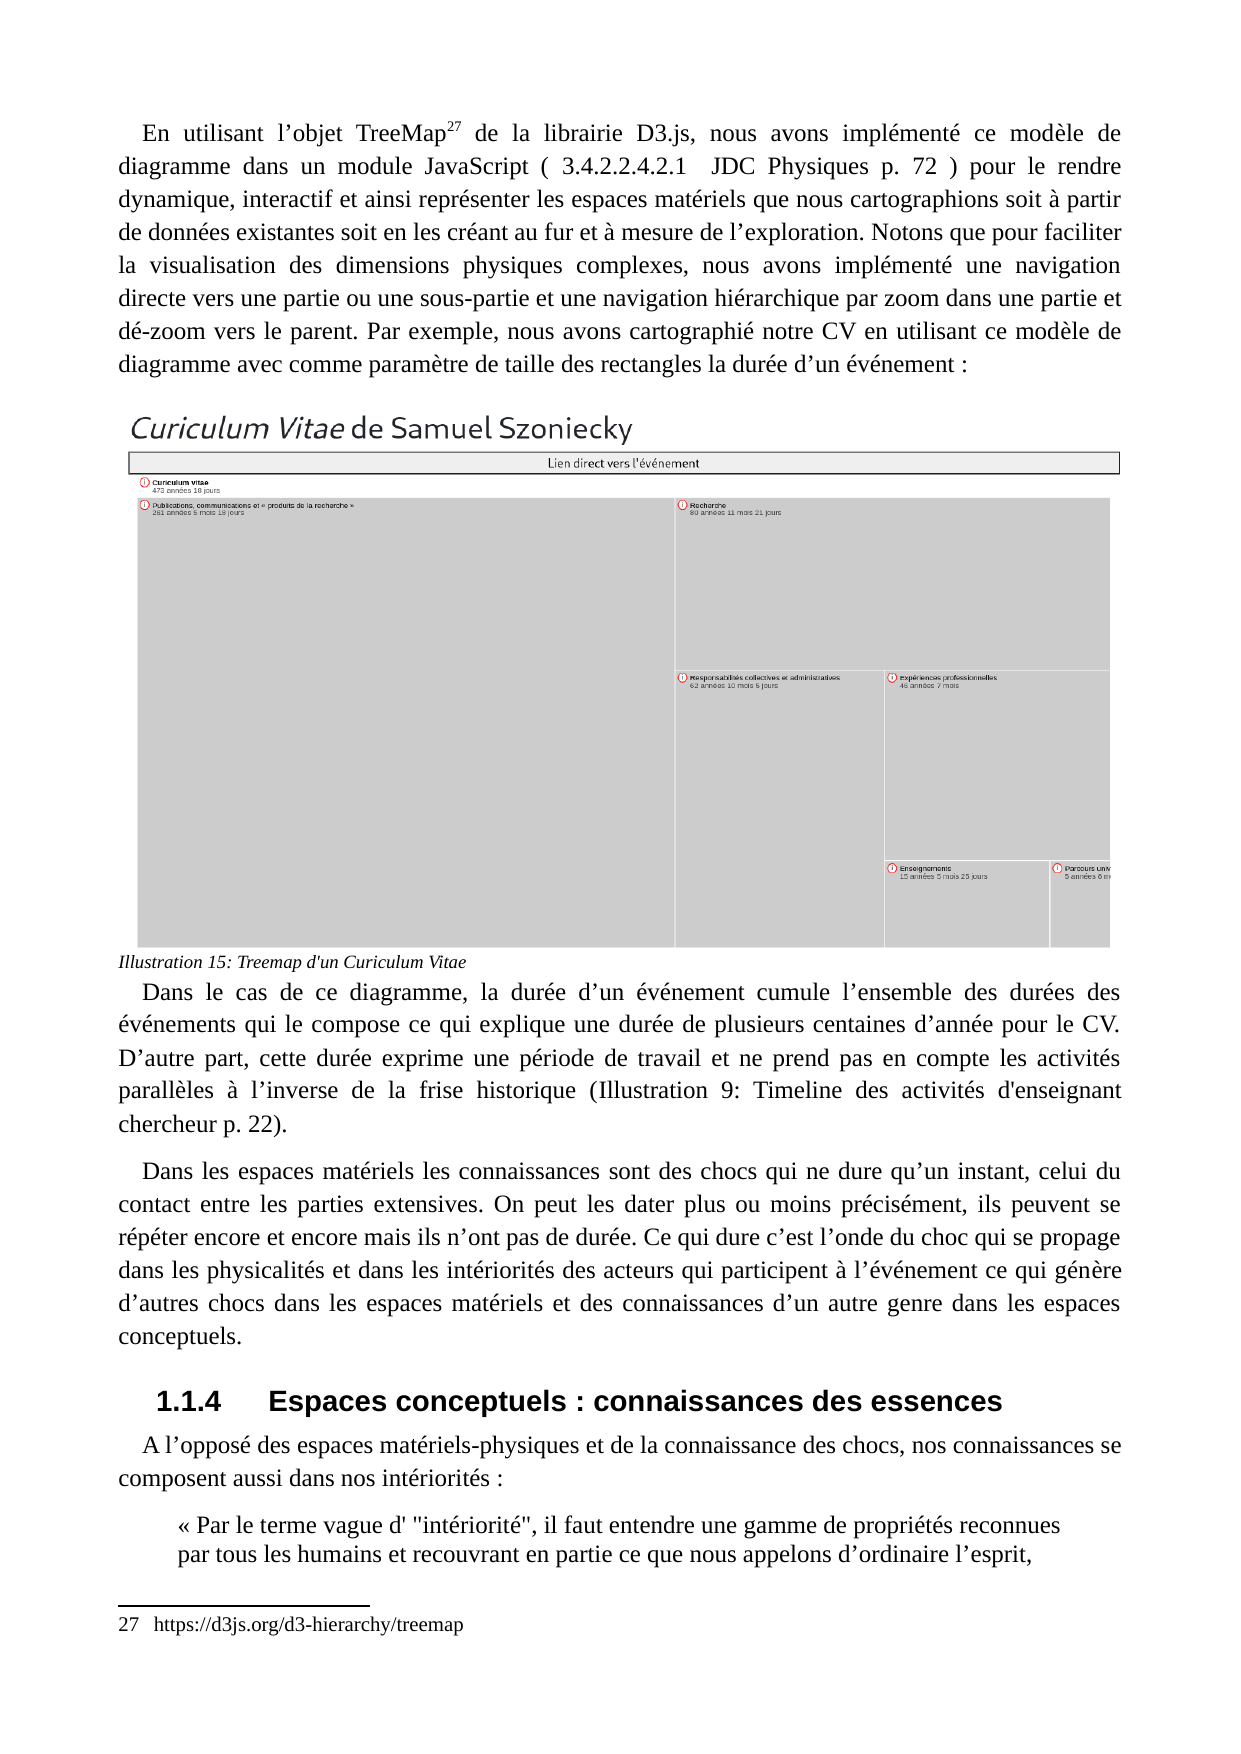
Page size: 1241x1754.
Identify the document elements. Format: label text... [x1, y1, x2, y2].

text Dans les espaces matériels les connaissances sont des chocs qui ne dure qu’un instant, celui du contact entre les parties extensives. On peut les dater plus ou moins précisément, ils peuvent se répéter encore et encore mais ils n’ont pas de durée. Ce qui dure c’est l’onde du choc qui se propage dans les physicalités et dans les intériorités des acteurs qui participent à l’événement ce qui génère d’autres chocs dans les espaces matériels et des connaissances d’un autre genre dans les espaces conceptuels. [118, 1156, 1122, 1350]
text https://d3js.org/d3-hierarchy/treemap [118, 1612, 1122, 1636]
subtitle Espaces conceptuels : connaissances des essences [118, 1383, 1122, 1417]
text En utilisant l’objet TreeMap de la librairie D3.js, nous avons implémenté ce modèle de diagramme dans un module JavaScript ( 3.4.2.2.4.2.1 JDC Physiques p. 72 ) pour le rendre dynamique, interactif et ainsi représenter les espaces matériels que nous cartographions soit à partir de données existantes soit en les créant au fur et à mesure de l’exploration. Notons que pour faciliter la visualisation des dimensions physiques complexes, nous avons implémenté une navigation directe vers une partie ou une sous-partie et une navigation hiérarchique par zoom dans une partie et dé-zoom vers le parent. Par exemple, nous avons cartographié notre CV en utilisant ce modèle de diagramme avec comme paramètre de taille des rectangles la durée d’un événement : [118, 118, 1122, 378]
text Dans le cas de ce diagramme, la durée d’un événement cumule l’ensemble des durées des événements qui le compose ce qui explique une durée de plusieurs centaines d’année pour le CV. D’autre part, cette durée exprime une période de travail et ne prend pas en compte les activités parallèles à l’inverse de la frise historique (Illustration 9: Timeline des activités d'enseignant chercheur p. 22). [118, 972, 1122, 1137]
picture [118, 409, 1123, 951]
text « Par le terme vague d' "intériorité", il faut entendre une gamme de propriétés reconnues par tous les humains et recouvrant en partie ce que nous appelons d’ordinaire l’esprit, [177, 1510, 1063, 1568]
text Illustration 15: Treemap d'un Curiculum Vitae [118, 951, 1122, 972]
text [118, 397, 1122, 409]
text A l’opposé des espaces matériels-physiques et de la connaissance des chocs, nos connaissances se composent aussi dans nos intériorités : [118, 1430, 1122, 1492]
